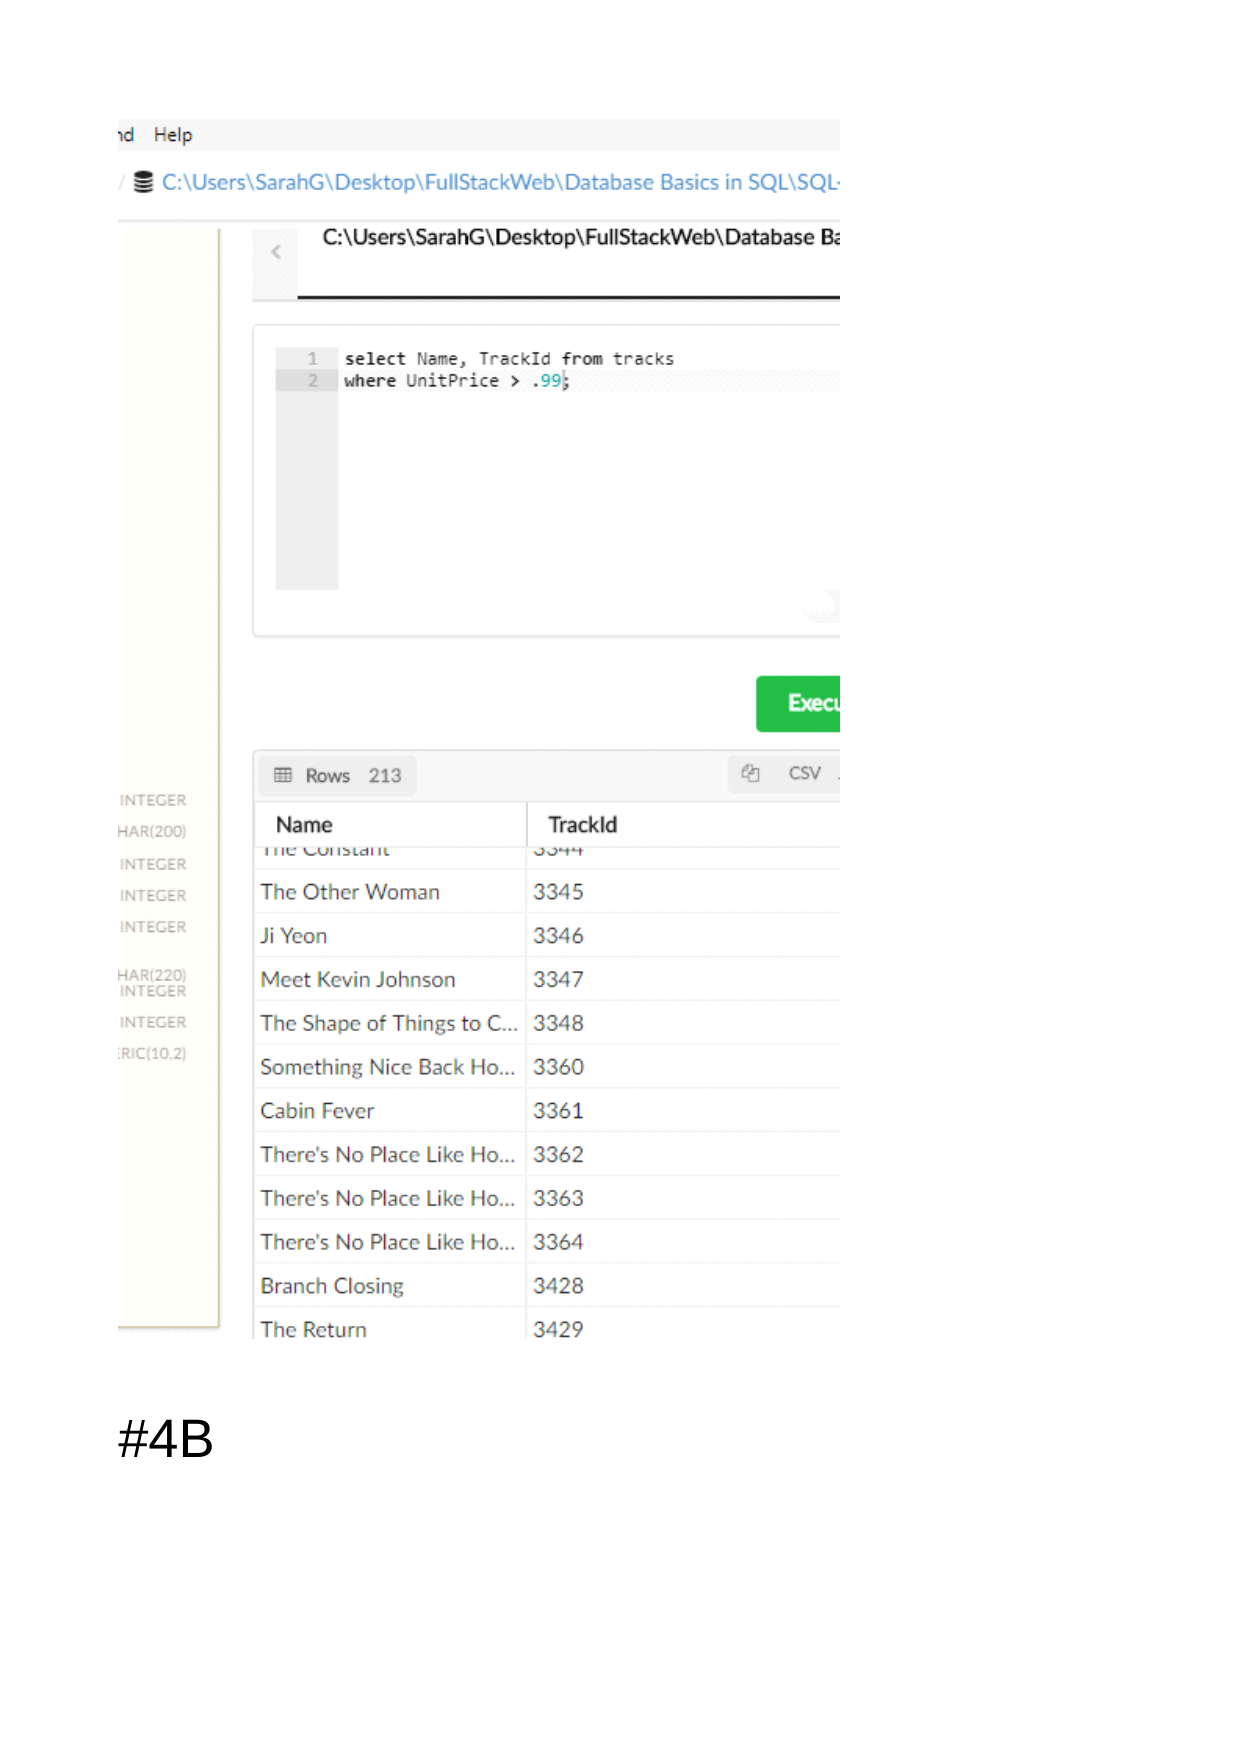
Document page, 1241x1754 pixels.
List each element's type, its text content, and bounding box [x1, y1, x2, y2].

text #4B [118, 1407, 1122, 1469]
